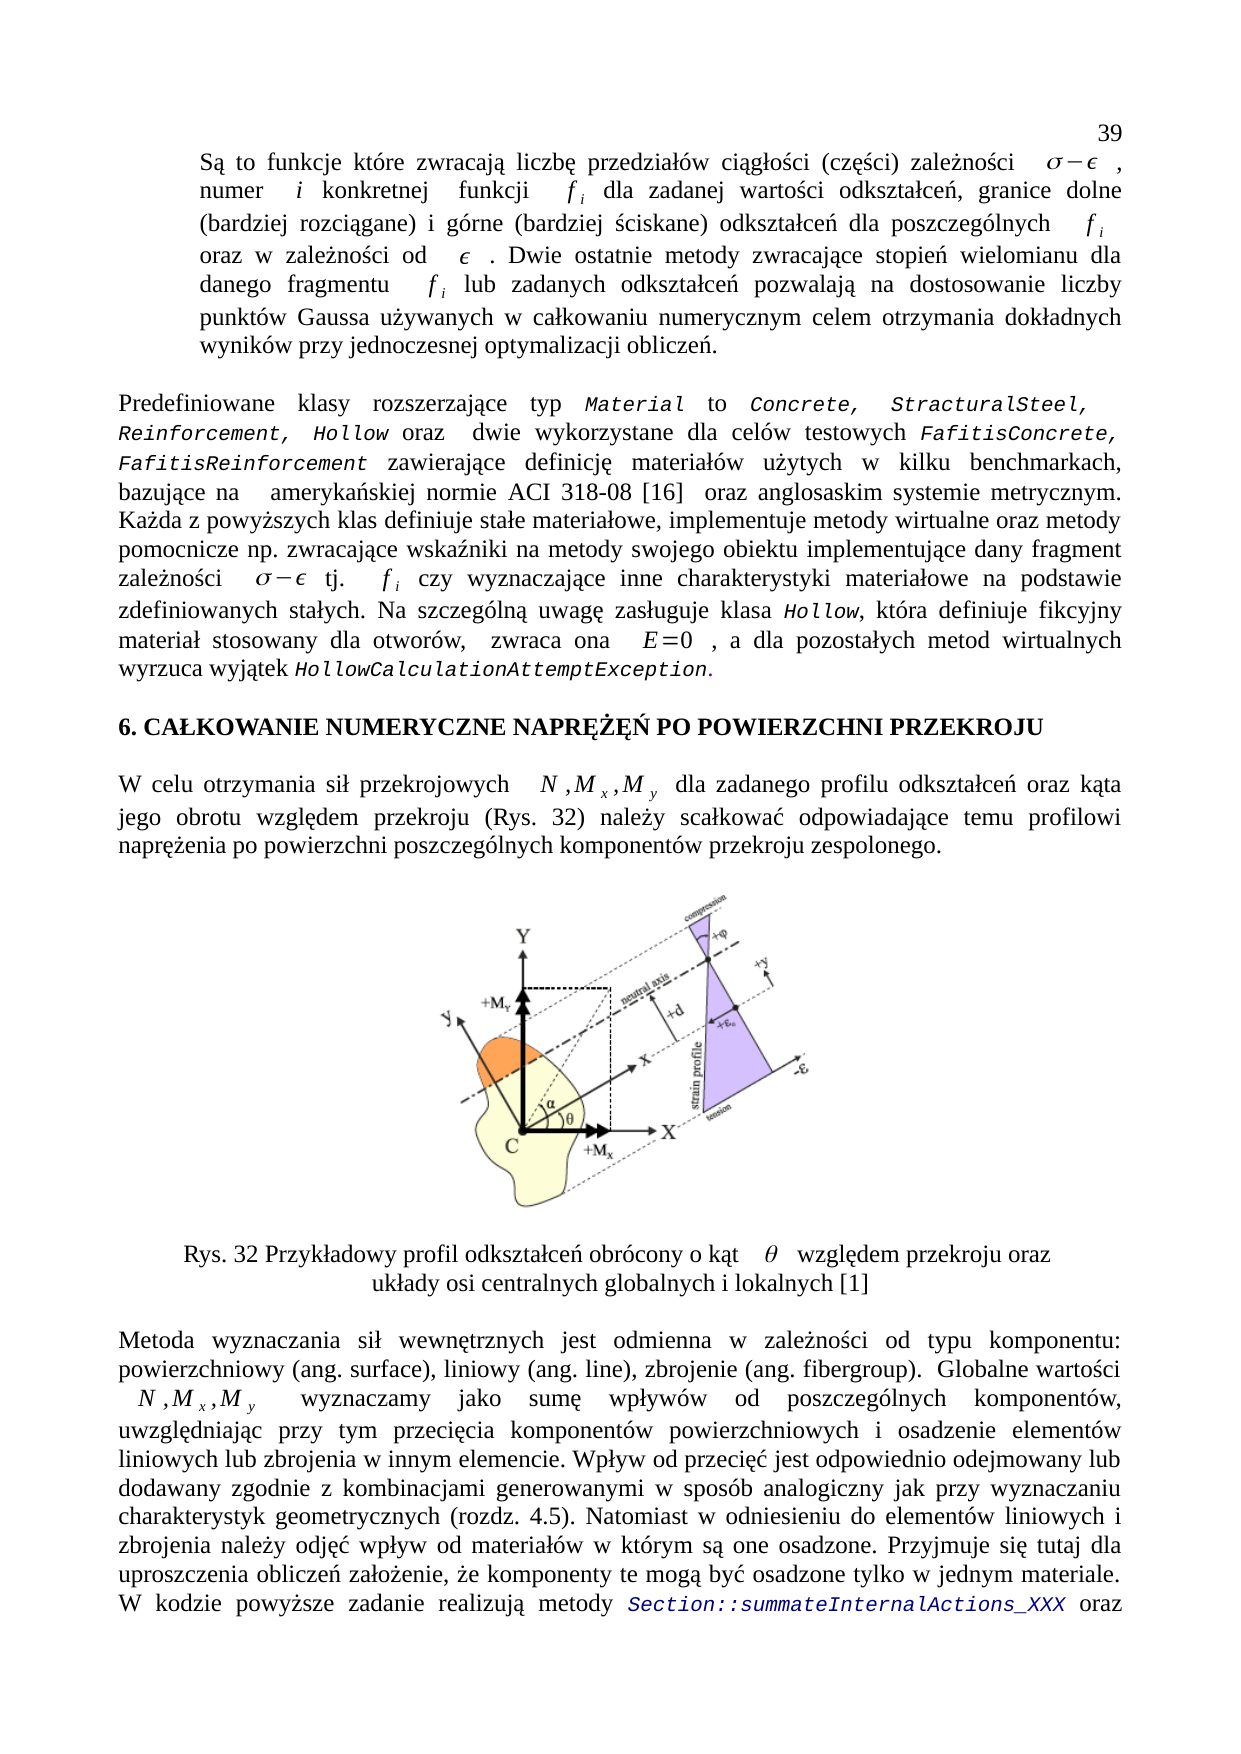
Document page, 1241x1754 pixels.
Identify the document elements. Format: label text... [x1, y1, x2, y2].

text 6. CAŁKOWANIE NUMERYCZNE NAPRĘŻĘŃ PO POWIERZCHNI PRZEKROJU [118, 712, 1122, 741]
picture [422, 888, 818, 1211]
list 38 [162, 118, 1122, 147]
text W celu otrzymania sił przekrojowych dla zadanego profilu odkształceń oraz kąta jego obrotu względem przekroju (Rys. 32) należy scałkować odpowiadające temu profilowi naprężenia po powierzchni poszczególnych komponentów przekroju zespolonego. [118, 769, 1122, 859]
text Predefiniowane klasy rozszerzające typ Material to Concrete, StracturalSteel, Reinforcement, Hollow oraz dwie wykorzystane dla celów testowych FafitisConcrete, FafitisReinforcement zawierające definicję materiałów użytych w kilku benchmarkach, bazujące na amerykańskiej normie ACI 318-08 [16] oraz anglosaskim systemie metrycznym. Każda z powyższych klas definiuje stałe materiałowe, implementuje metody wirtualne oraz metody pomocnicze np. zwracające wskaźniki na metody swojego obiektu implementujące dany fragment zależności tj. czy wyznaczające inne charakterystyki materiałowe na podstawie zdefiniowanych stałych. Na szczególną uwagę zasługuje klasa Hollow, która definiuje fikcyjny materiał stosowany dla otworów, zwraca ona , a dla pozostałych metod wirtualnych wyrzuca wyjątek HollowCalculationAttemptException. [118, 388, 1122, 683]
text Metoda wyznaczania sił wewnętrznych jest odmienna w zależności od typu komponentu: powierzchniowy (ang. surface), liniowy (ang. line), zbrojenie (ang. fibergroup). Globalne wartości wyznaczamy jako sumę wpływów od poszczególnych komponentów, uwzględniając przy tym przecięcia komponentów powierzchniowych i osadzenie elementów liniowych lub zbrojenia w innym elemencie. Wpływ od przecięć jest odpowiednio odejmowany lub dodawany zgodnie z kombinacjami generowanymi w sposób analogiczny jak przy wyznaczaniu charakterystyk geometrycznych (rozdz. 4.5). Natomiast w odniesieniu do elementów liniowych i zbrojenia należy odjęć wpływ od materiałów w którym są one osadzone. Przyjmuje się tutaj dla uproszczenia obliczeń założenie, że komponenty te mogą być osadzone tylko w jednym materiale. W kodzie powyższe zadanie realizują metody Section::summateInternalActions_XXX oraz [118, 1325, 1122, 1617]
text Rys. 32 Przykładowy profil odkształceń obrócony o kąt względem przekroju oraz układy osi centralnych globalnych i lokalnych [1] [118, 1239, 1122, 1297]
list Są to funkcje które zwracają liczbę przedziałów ciągłości (części) zależności , numer konkretnej funkcji dla zadanej wartości odkształceń, granice dolne (bardziej rozciągane) i górne (bardziej ściskane) odkształceń dla poszczególnych oraz w zależności od . Dwie ostatnie metody zwracające stopień wielomianu dla danego fragmentu lub zadanych odkształceń pozwalają na dostosowanie liczby punktów Gaussa używanych w całkowaniu numerycznym celem otrzymania dokładnych wyników przy jednoczesnej optymalizacji obliczeń. [162, 147, 1122, 359]
